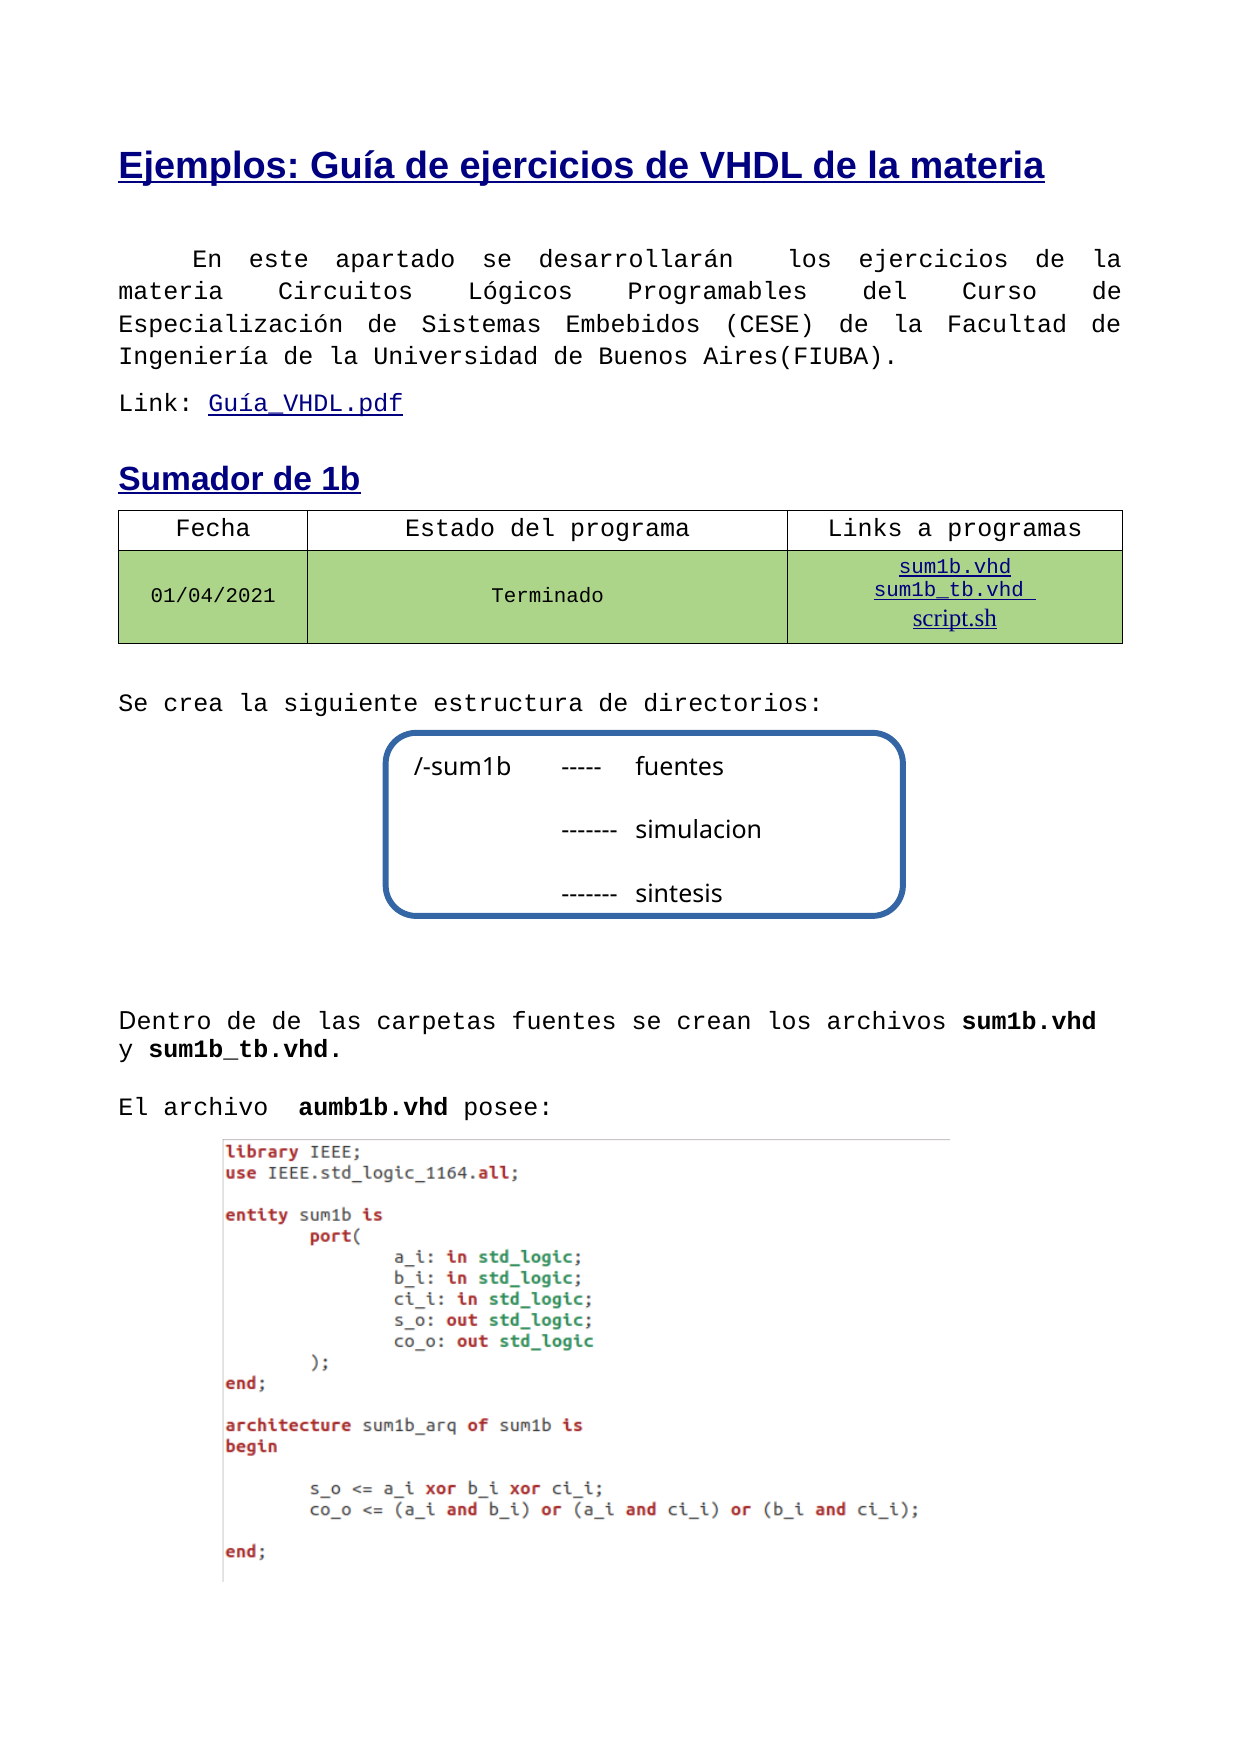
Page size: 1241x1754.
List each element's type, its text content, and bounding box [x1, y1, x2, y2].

text [118, 748, 385, 782]
text ------- simulacion [389, 812, 899, 846]
text En este apartado se desarrollarán los ejercicios de la materia Circuitos Lógicos Programables del Curso de Especialización de Sistemas Embebidos (CESE) de la Facultad de Ingeniería de la Universidad de Buenos Aires(FIUBA). [118, 246, 1122, 372]
text ------- sintesis [389, 875, 899, 909]
text [118, 812, 382, 846]
table_header Links a programas [788, 511, 1122, 550]
text Link: Guía_VHDL.pdf [118, 391, 1122, 419]
text [118, 875, 391, 909]
table_cell sum1b.vhd sum1b_tb.vhd script.sh [788, 551, 1122, 643]
text /-sum1b ----- fuentes [389, 748, 899, 782]
table_cell 01/04/2021 [119, 551, 307, 643]
table_header Estado del programa [308, 511, 787, 550]
subtitle Sumador de 1b [118, 459, 1122, 497]
text Dentro de de las carpetas fuentes se crean los archivos sum1b.vhd y sum1b_tb.vhd. [118, 1002, 1122, 1065]
picture [222, 1139, 951, 1582]
text [903, 748, 1122, 782]
text El archivo aumb1b.vhd posee: [118, 1094, 1122, 1123]
text [906, 812, 1122, 846]
table_cell Terminado [308, 551, 787, 643]
table_header Fecha [119, 511, 307, 550]
subtitle Ejemplos: Guía de ejercicios de VHDL de la materia [118, 143, 1122, 187]
text Se crea la siguiente estructura de directorios: [118, 690, 1122, 719]
text [898, 875, 1122, 909]
